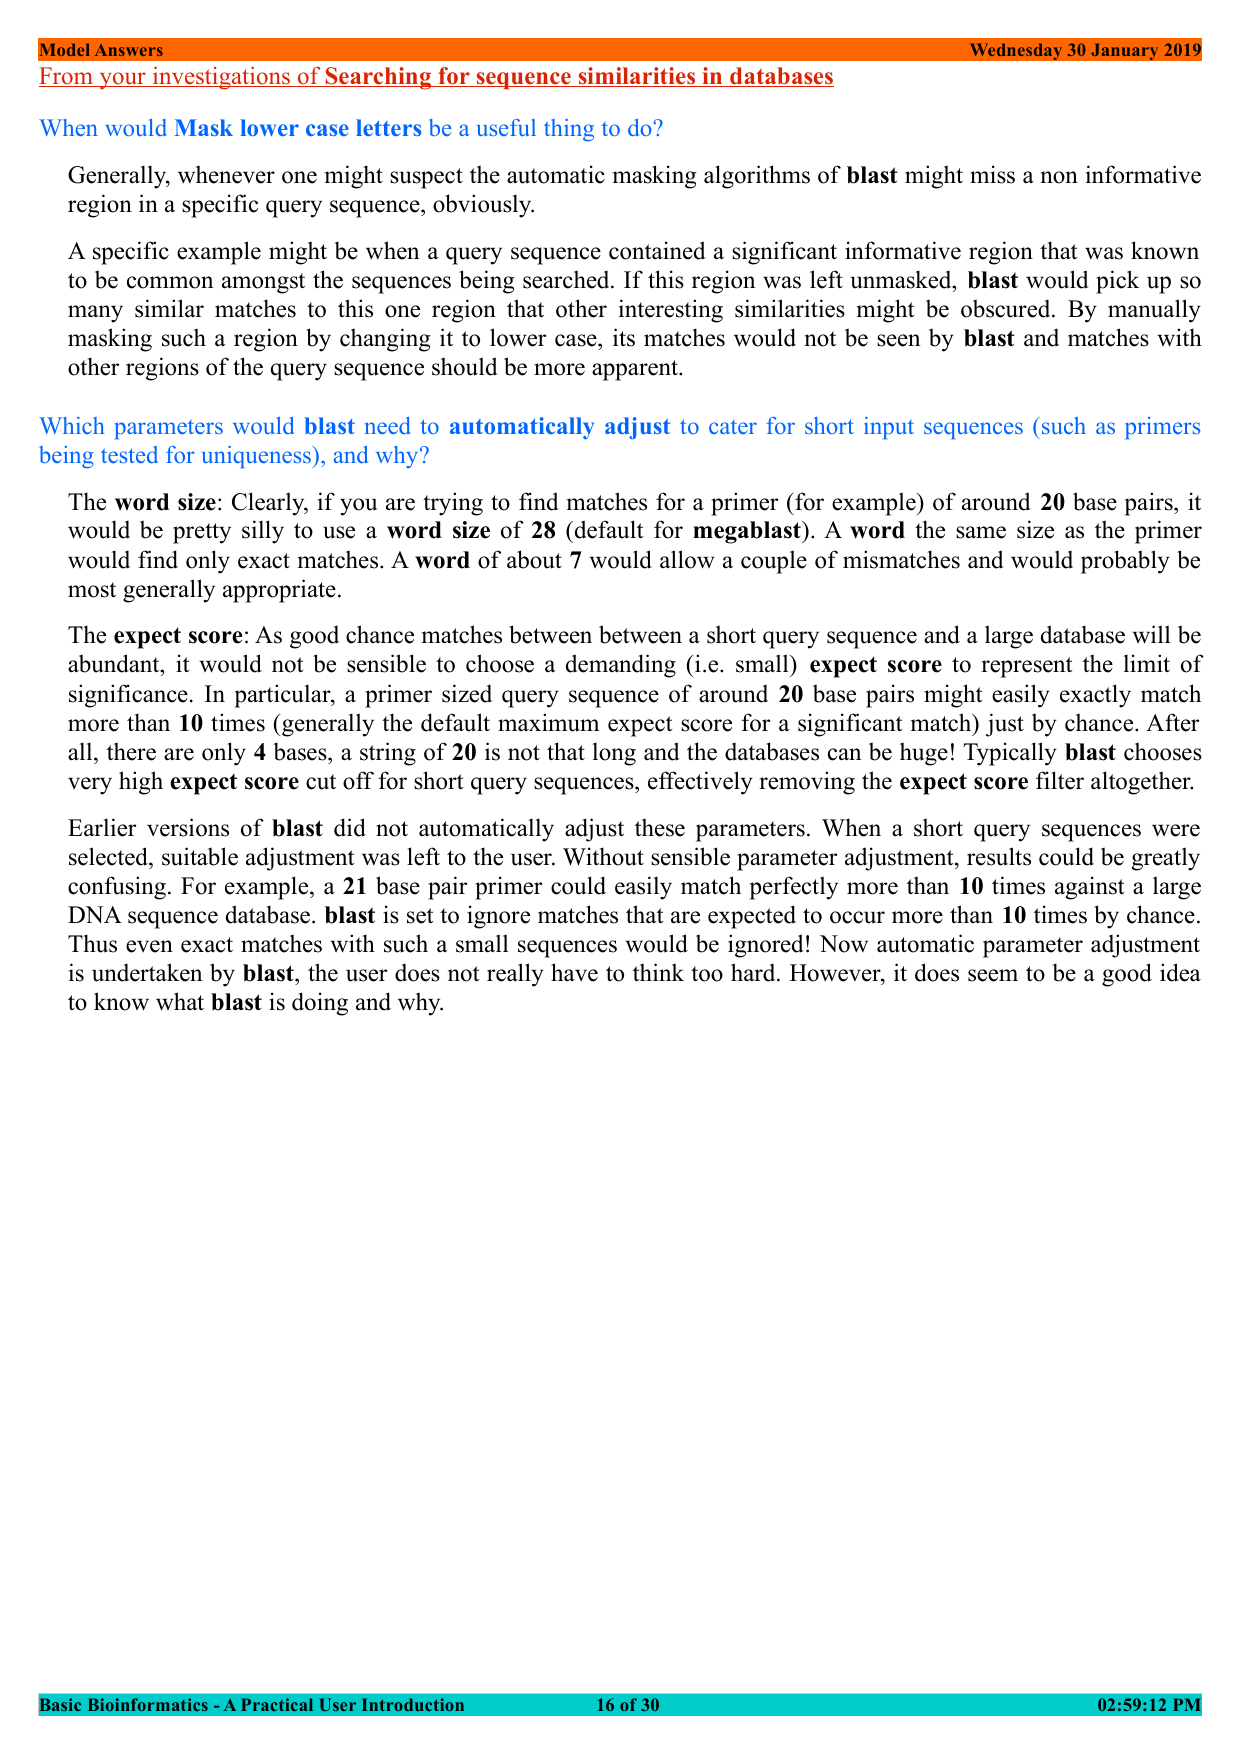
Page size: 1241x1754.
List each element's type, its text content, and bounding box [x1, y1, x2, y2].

text When would Mask lower case letters be a useful thing to do? [38, 113, 1202, 142]
text Generally, whenever one might suspect the automatic masking algorithms of blast might miss a non informative region in a specific query sequence, obviously. [68, 160, 1202, 218]
text From your investigations of Searching for sequence similarities in databases [38, 61, 1202, 89]
text Which parameters would blast need to automatically adjust to cater for short input sequences (such as primers being tested for uniqueness), and why? [38, 411, 1202, 469]
text The word size: Clearly, if you are trying to find matches for a primer (for example) of around 20 base pairs, it would be pretty silly to use a word size of 28 (default for megablast). A word the same size as the primer would find only exact matches. A word of about 7 would allow a couple of mismatches and would probably be most generally appropriate. [68, 486, 1202, 603]
text The expect score: As good chance matches between between a short query sequence and a large database will be abundant, it would not be sensible to choose a demanding (i.e. small) expect score to represent the limit of significance. In particular, a primer sized query sequence of around 20 base pairs might easily exactly match more than 10 times (generally the default maximum expect score for a significant match) just by chance. After all, there are only 4 bases, a string of 20 is not that long and the databases can be huge! Typically blast chooses very high expect score cut off for short query sequences, effectively removing the expect score filter altogether. [68, 620, 1202, 795]
text Earlier versions of blast did not automatically adjust these parameters. When a short query sequences were selected, suitable adjustment was left to the user. Without sensible parameter adjustment, results could be greatly confusing. For example, a 21 base pair primer could easily match perfectly more than 10 times against a large DNA sequence database. blast is set to ignore matches that are expected to occur more than 10 times by chance. Thus even exact matches with such a small sequences would be ignored! Now automatic parameter adjustment is undertaken by blast, the user does not really have to think too hard. However, it does seem to be a good idea to know what blast is doing and why. [68, 812, 1202, 1016]
text A specific example might be when a query sequence contained a significant informative region that was known to be common amongst the sequences being searched. If this region was left unmasked, blast would pick up so many similar matches to this one region that other interesting similarities might be obscured. By manually masking such a region by changing it to lower case, its matches would not be seen by blast and matches with other regions of the query sequence should be more apparent. [68, 236, 1202, 381]
